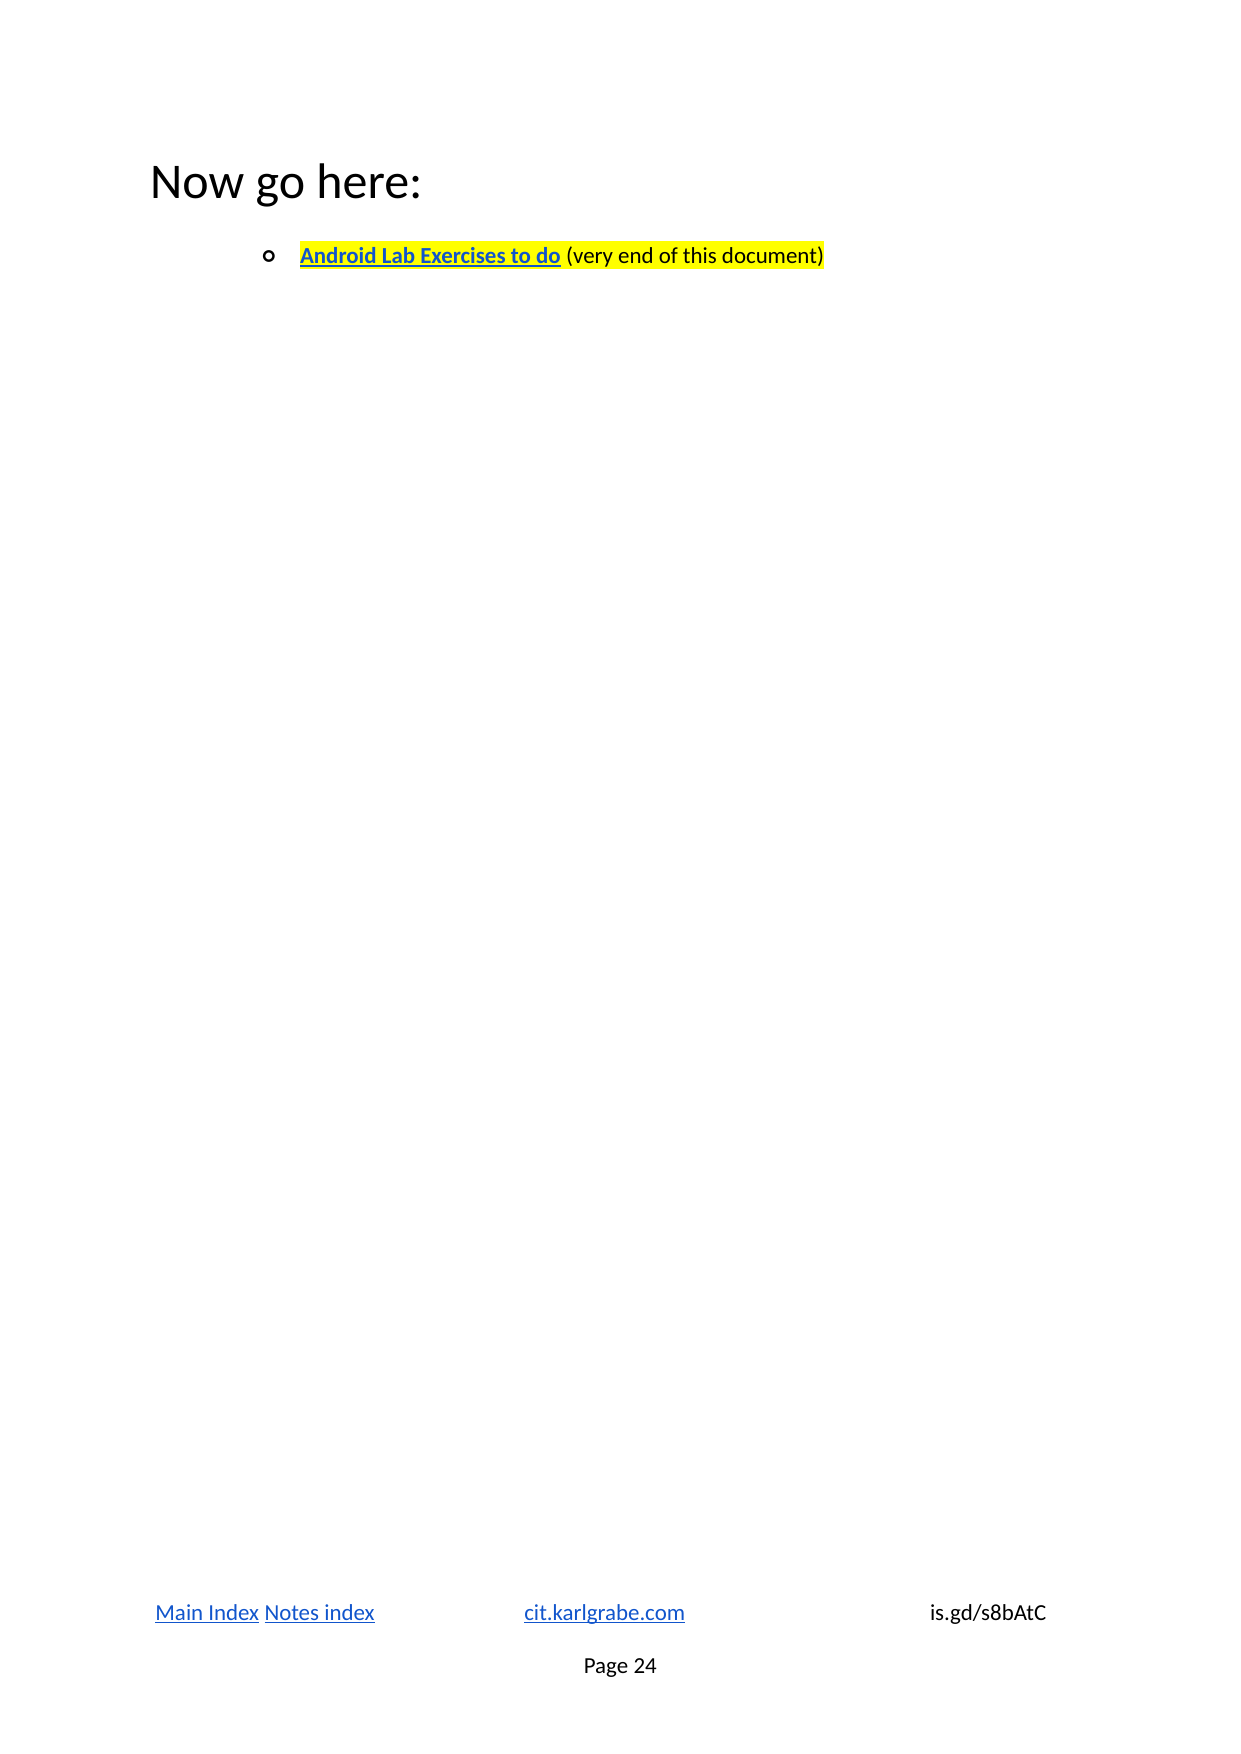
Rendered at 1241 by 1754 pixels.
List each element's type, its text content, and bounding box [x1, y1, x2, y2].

list Android Lab Exercises to do (very end of this document) [262, 241, 1090, 269]
text Now go here: [150, 150, 1090, 211]
